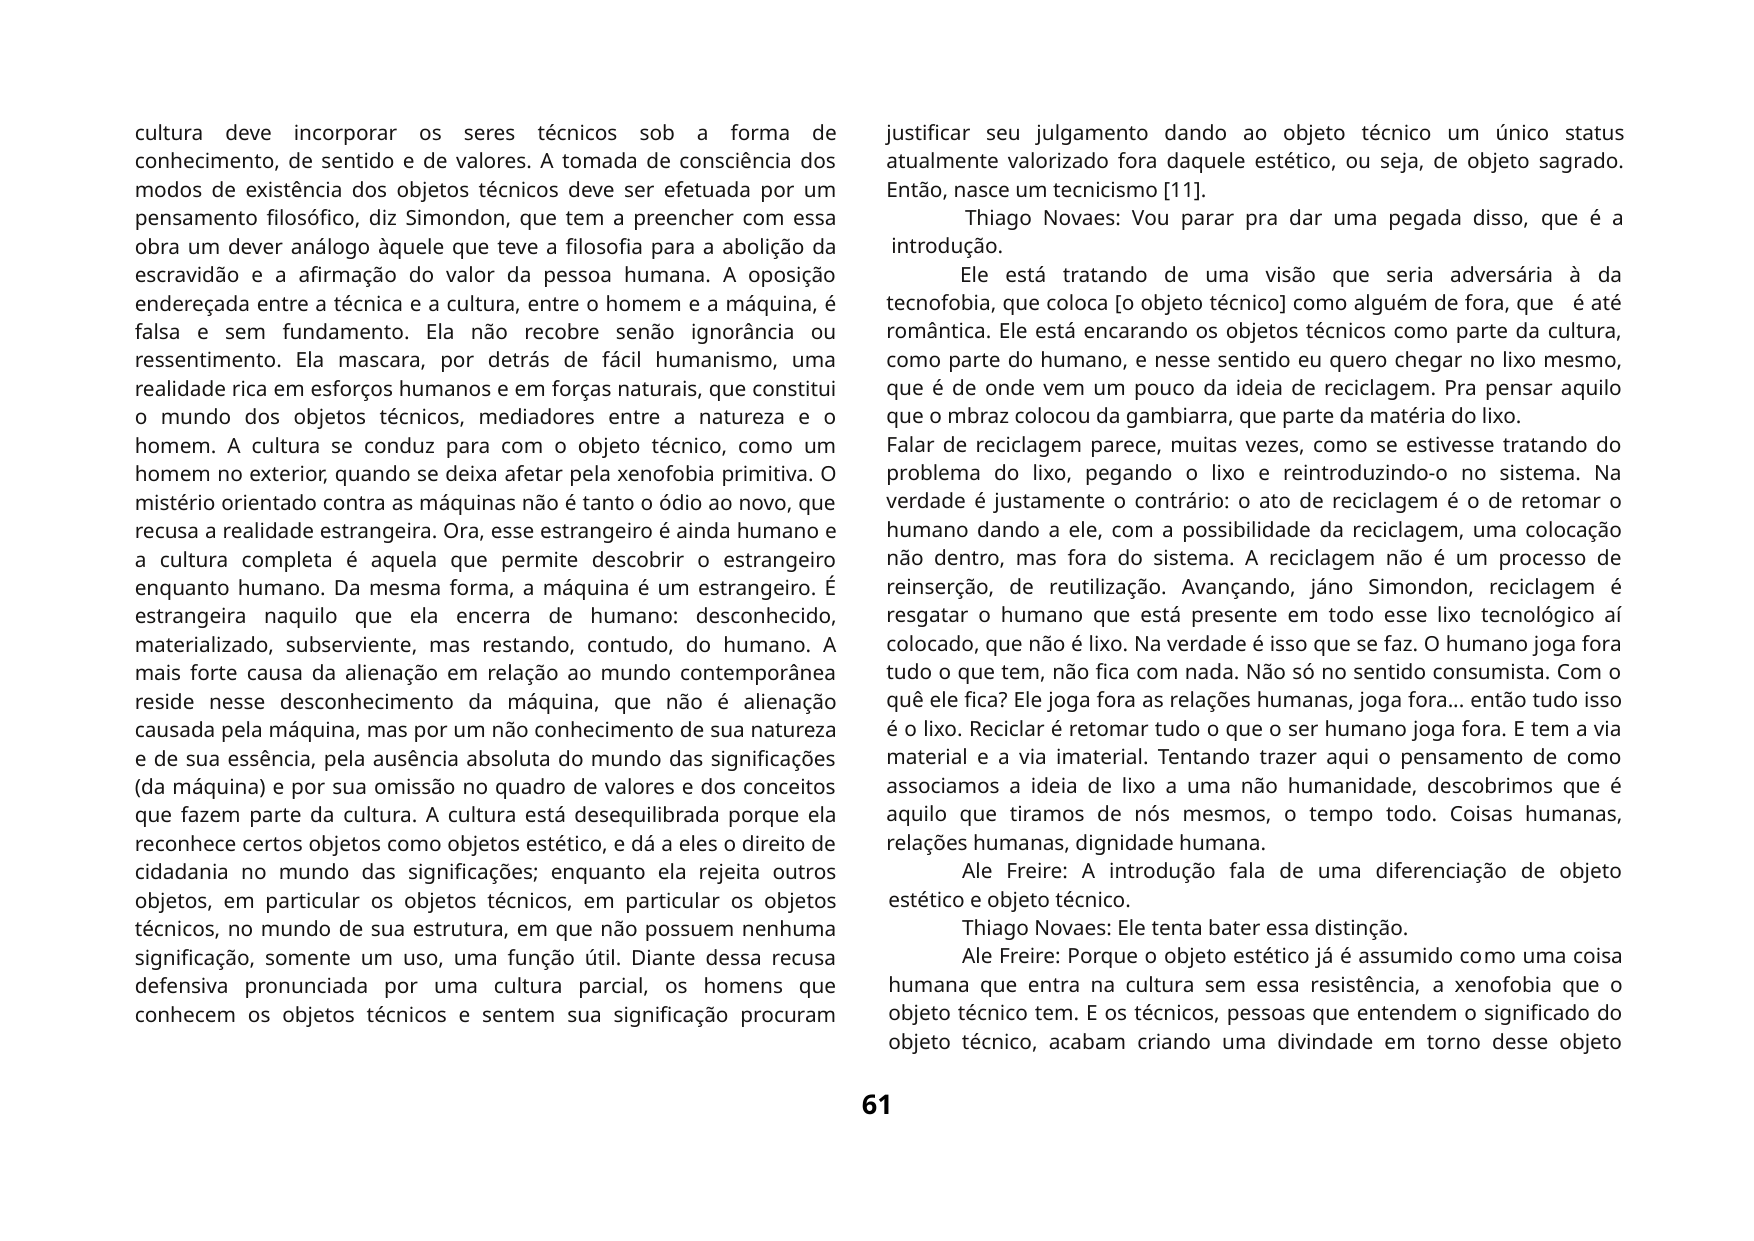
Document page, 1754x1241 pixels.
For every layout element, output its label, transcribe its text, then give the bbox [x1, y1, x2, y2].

text Ele está tratando de uma visão que seria adversária à da tecnofobia, que coloca [o objeto técnico] como alguém de fora, que é até romântica. Ele está encarando os objetos técnicos como parte da cultura, como parte do humano, e nesse sentido eu quero chegar no lixo mesmo, que é de onde vem um pouco da ideia de reciclagem. Pra pensar aquilo que o mbraz colocou da gambiarra, que parte da matéria do lixo. [886, 260, 1623, 430]
text Thiago Novaes: Ele tenta bater essa distinção. [888, 913, 1623, 942]
text Ale Freire: Porque o objeto estético já é assumido como uma coisa humana que entra na cultura sem essa resistência, a xenofobia que o objeto técnico tem. E os técnicos, pessoas que entendem o significado do objeto técnico, acabam criando uma divindade em torno desse objeto [888, 942, 1623, 1055]
text cultura deve incorporar os seres técnicos sob a forma de conhecimento, de sentido e de valores. A tomada de consciência dos modos de existência dos objetos técnicos deve ser efetuada por um pensamento filosófico, diz Simondon, que tem a preencher com essa obra um dever análogo àquele que teve a filosofia para a abolição da escravidão e a afirmação do valor da pessoa humana. A oposição endereçada entre a técnica e a cultura, entre o homem e a máquina, é falsa e sem fundamento. Ela não recobre senão ignorância ou ressentimento. Ela mascara, por detrás de fácil humanismo, uma realidade rica em esforços humanos e em forças naturais, que constitui o mundo dos objetos técnicos, mediadores entre a natureza e o homem. A cultura se conduz para com o objeto técnico, como um homem no exterior, quando se deixa afetar pela xenofobia primitiva. O mistério orientado contra as máquinas não é tanto o ódio ao novo, que recusa a realidade estrangeira. Ora, esse estrangeiro é ainda humano e a cultura completa é aquela que permite descobrir o estrangeiro enquanto humano. Da mesma forma, a máquina é um estrangeiro. É estrangeira naquilo que ela encerra de humano: desconhecido, materializado, subserviente, mas restando, contudo, do humano. A mais forte causa da alienação em relação ao mundo contemporânea reside nesse desconhecimento da máquina, que não é alienação causada pela máquina, mas por um não conhecimento de sua natureza e de sua essência, pela ausência absoluta do mundo das significações (da máquina) e por sua omissão no quadro de valores e dos conceitos que fazem parte da cultura. A cultura está desequilibrada porque ela reconhece certos objetos como objetos estético, e dá a eles o direito de cidadania no mundo das significações; enquanto ela rejeita outros objetos, em particular os objetos técnicos, em particular os objetos técnicos, no mundo de sua estrutura, em que não possuem nenhuma significação, somente um uso, uma função útil. Diante dessa recusa defensiva pronunciada por uma cultura parcial, os homens que conhecem os objetos técnicos e sentem sua significação procuram [134, 118, 837, 1028]
text justificar seu julgamento dando ao objeto técnico um único status atualmente valorizado fora daquele estético, ou seja, de objeto sagrado. Então, nasce um tecnicismo [11]. [886, 118, 1625, 203]
text Ale Freire: A introdução fala de uma diferenciação de objeto estético e objeto técnico. [888, 856, 1623, 913]
text Falar de reciclagem parece, muitas vezes, como se estivesse tratando do problema do lixo, pegando o lixo e reintroduzindo-o no sistema. Na verdade é justamente o contrário: o ato de reciclagem é o de retomar o humano dando a ele, com a possibilidade da reciclagem, uma colocação não dentro, mas fora do sistema. A reciclagem não é um processo de reinserção, de reutilização. Avançando, jáno Simondon, reciclagem é resgatar o humano que está presente em todo esse lixo tecnológico aí colocado, que não é lixo. Na verdade é isso que se faz. O humano joga fora tudo o que tem, não fica com nada. Não só no sentido consumista. Com o quê ele fica? Ele joga fora as relações humanas, joga fora... então tudo isso é o lixo. Reciclar é retomar tudo o que o ser humano joga fora. E tem a via material e a via imaterial. Tentando trazer aqui o pensamento de como associamos a ideia de lixo a uma não humanidade, descobrimos que é aquilo que tiramos de nós mesmos, o tempo todo. Coisas humanas, relações humanas, dignidade humana. [886, 430, 1623, 856]
text Thiago Novaes: Vou parar pra dar uma pegada disso, que é a introdução. [891, 203, 1624, 260]
